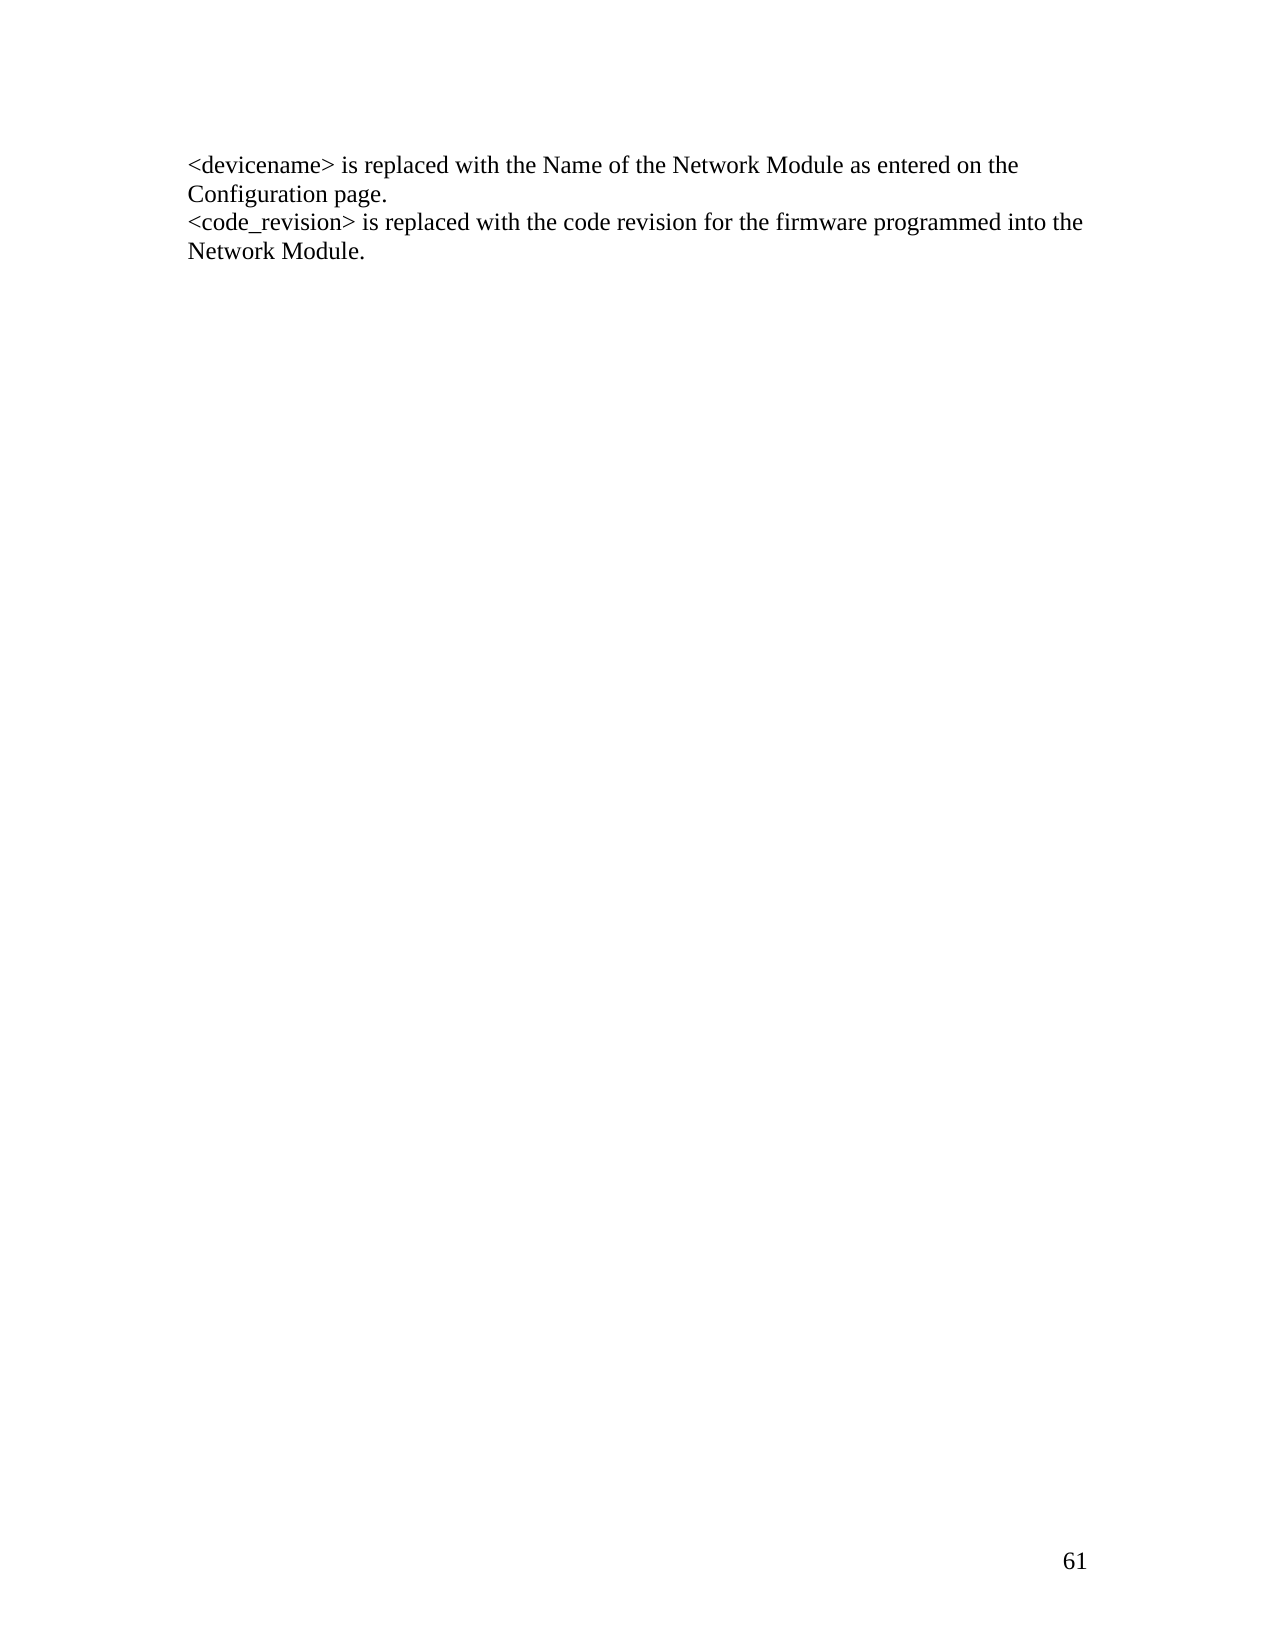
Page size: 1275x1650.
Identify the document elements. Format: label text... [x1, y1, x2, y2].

text <devicename> is replaced with the Name of the Network Module as entered on the Configuration page. [187, 150, 1087, 207]
text <code_revision> is replaced with the code revision for the firmware programmed into the Network Module. [187, 207, 1087, 265]
